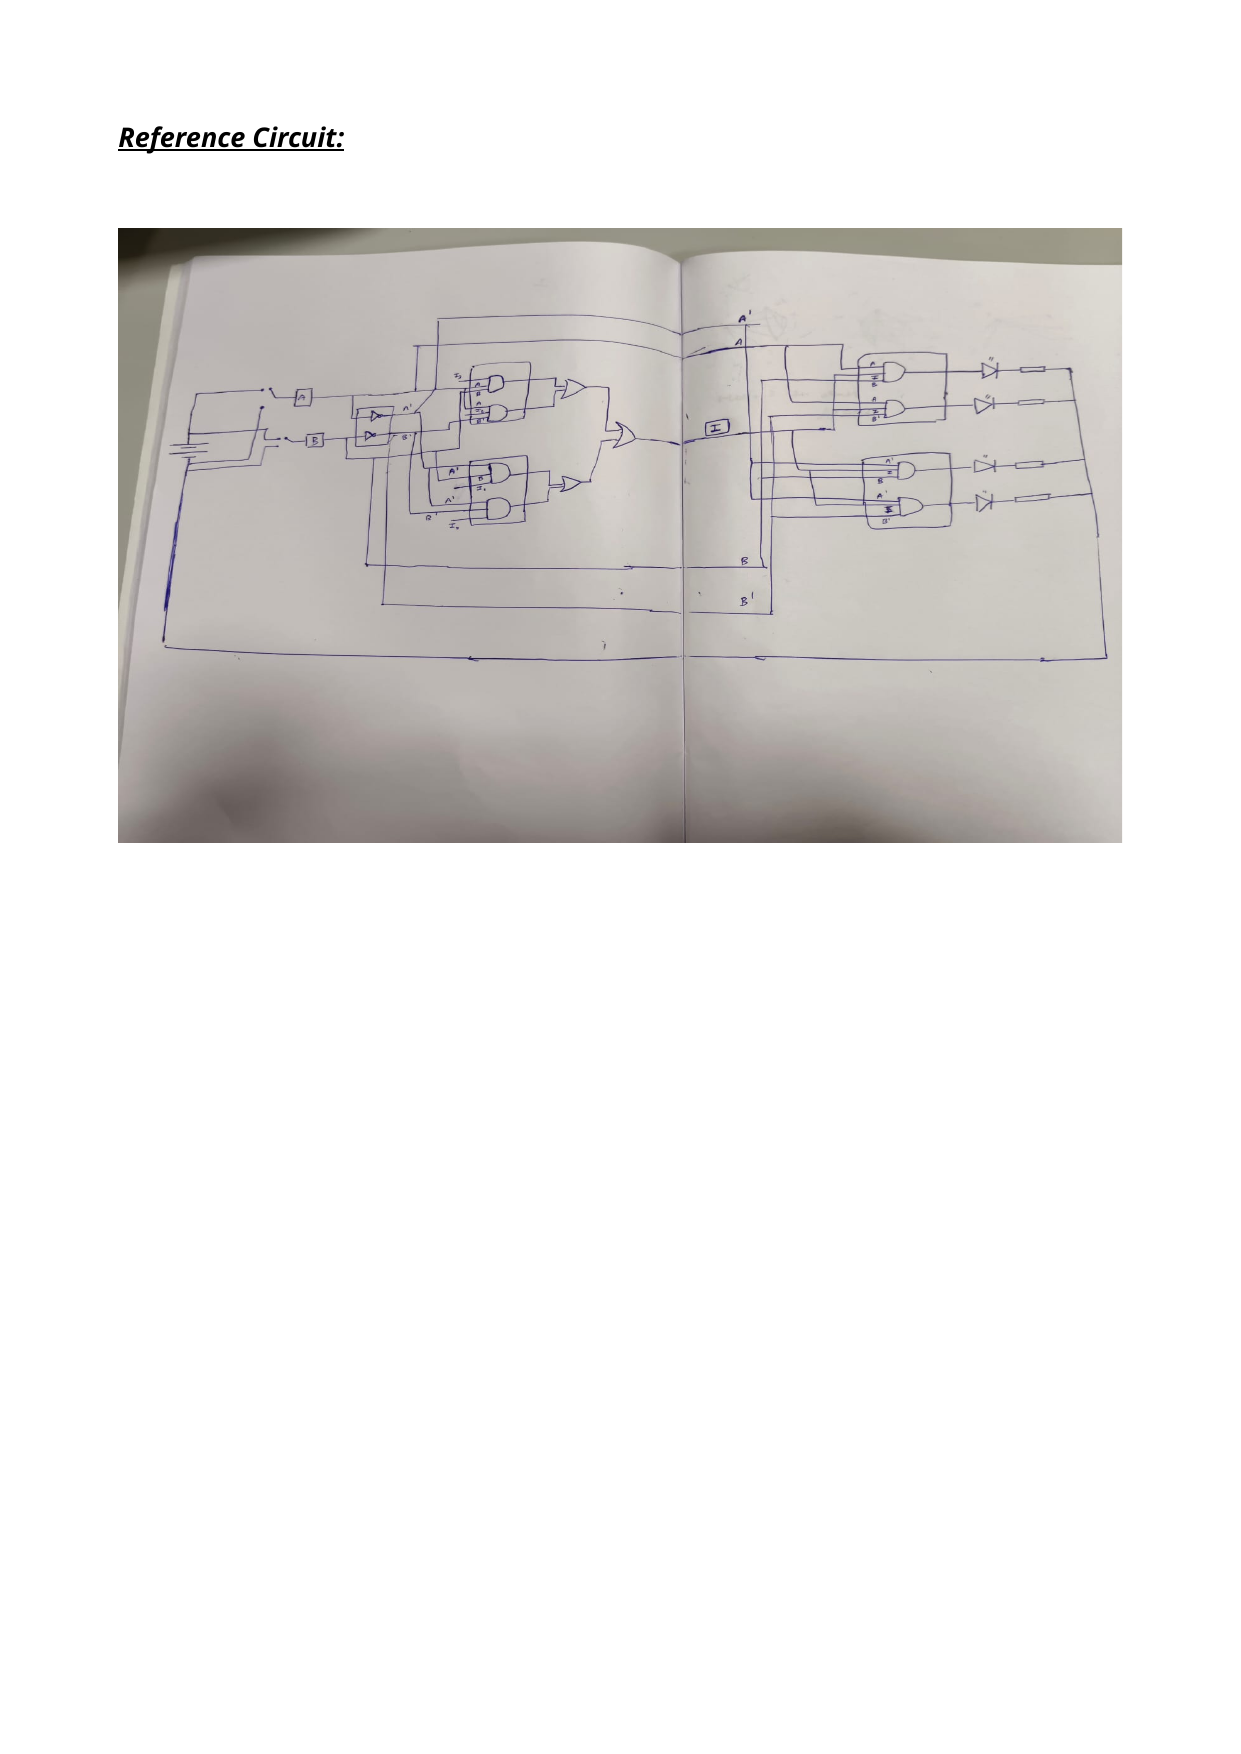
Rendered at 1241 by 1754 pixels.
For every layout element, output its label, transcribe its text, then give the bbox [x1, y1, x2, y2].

text Reference Circuit: [118, 118, 1122, 155]
picture [118, 228, 1123, 843]
